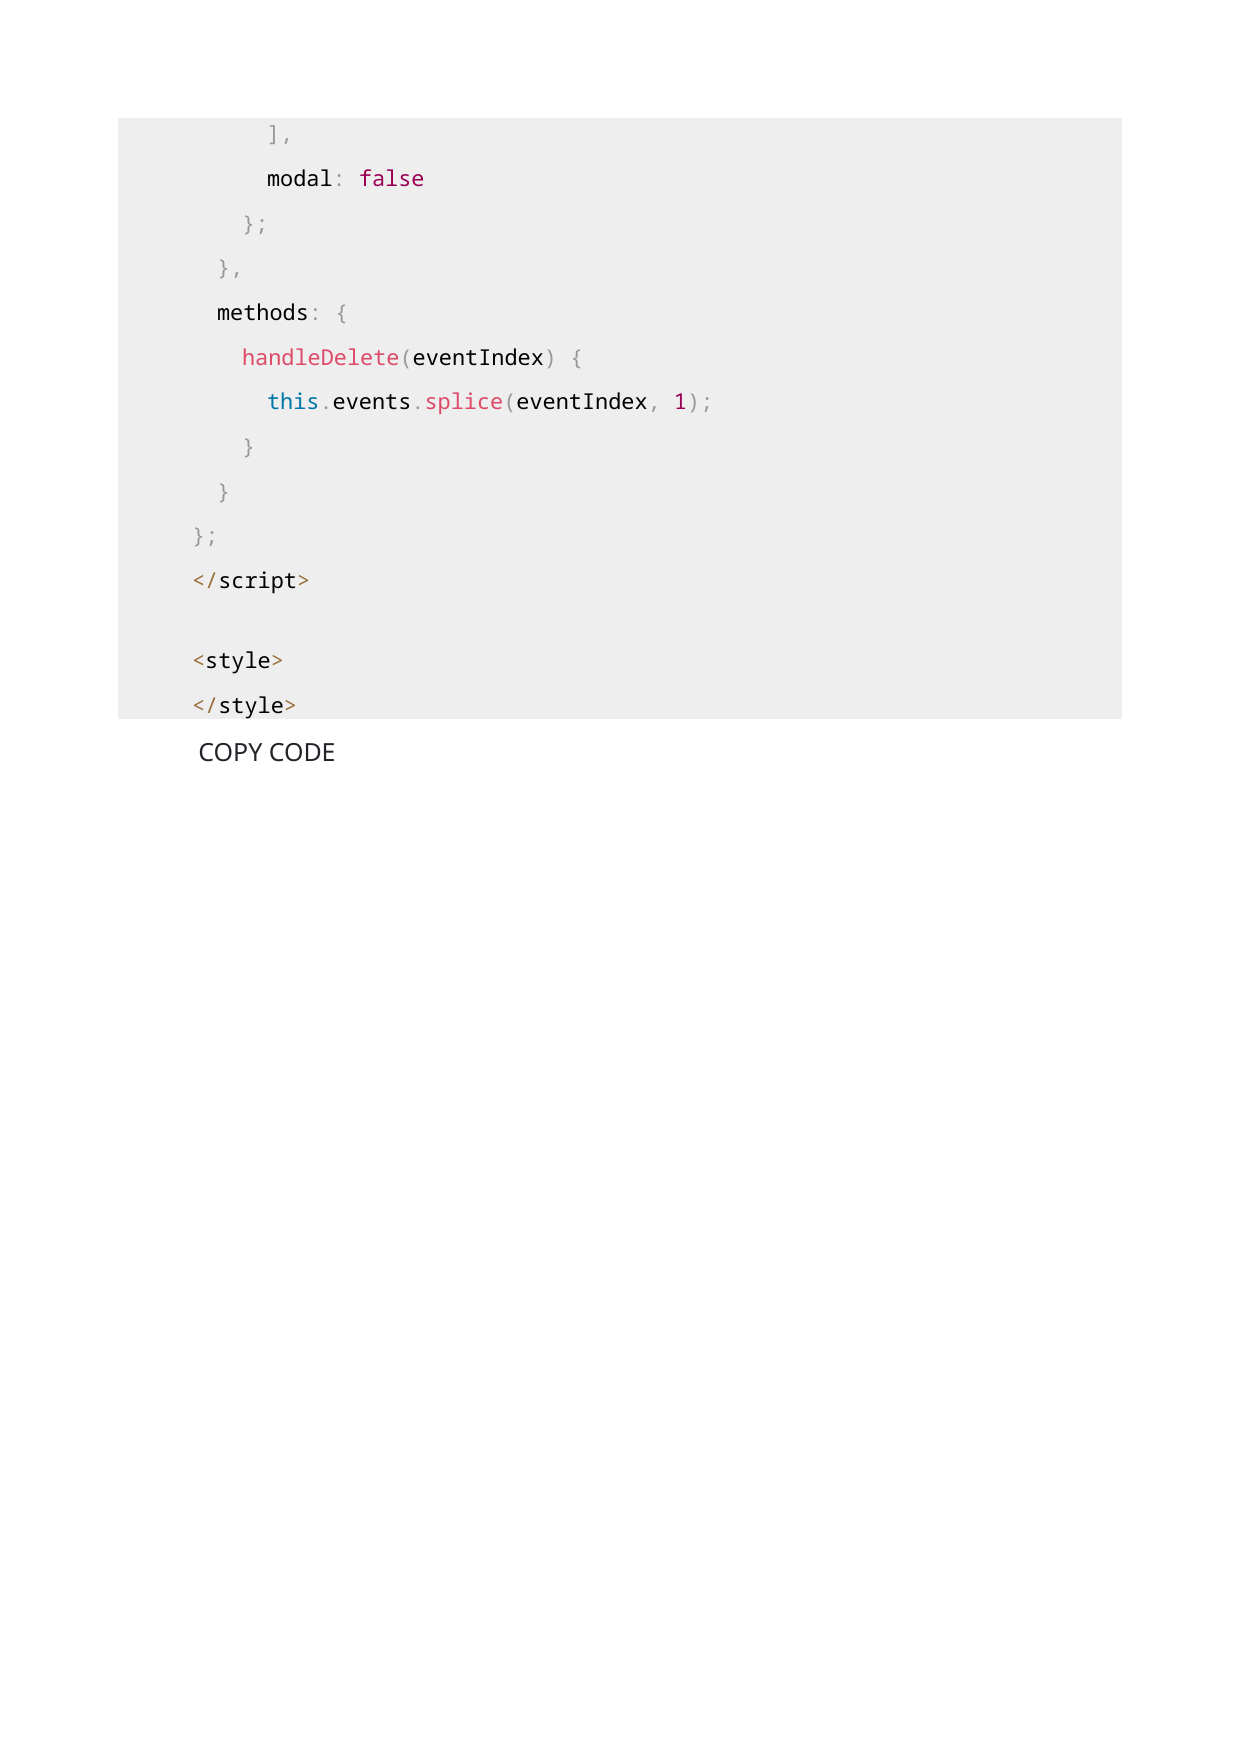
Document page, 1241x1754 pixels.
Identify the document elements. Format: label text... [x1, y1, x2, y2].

list }; [118, 207, 1122, 237]
list }; [118, 520, 1122, 550]
list this.events.splice(eventIndex, 1); [118, 386, 1122, 416]
list } [118, 431, 1122, 461]
list COPY CODE [118, 734, 1122, 768]
list } [118, 476, 1122, 505]
list <style> [118, 645, 1122, 675]
list modal: false [118, 163, 1122, 193]
list handleDelete(eventIndex) { [118, 342, 1122, 371]
list ], [118, 118, 1122, 148]
list }, [118, 252, 1122, 282]
list </style> [118, 690, 1122, 719]
list </script> [118, 565, 1122, 595]
list methods: { [118, 297, 1122, 327]
